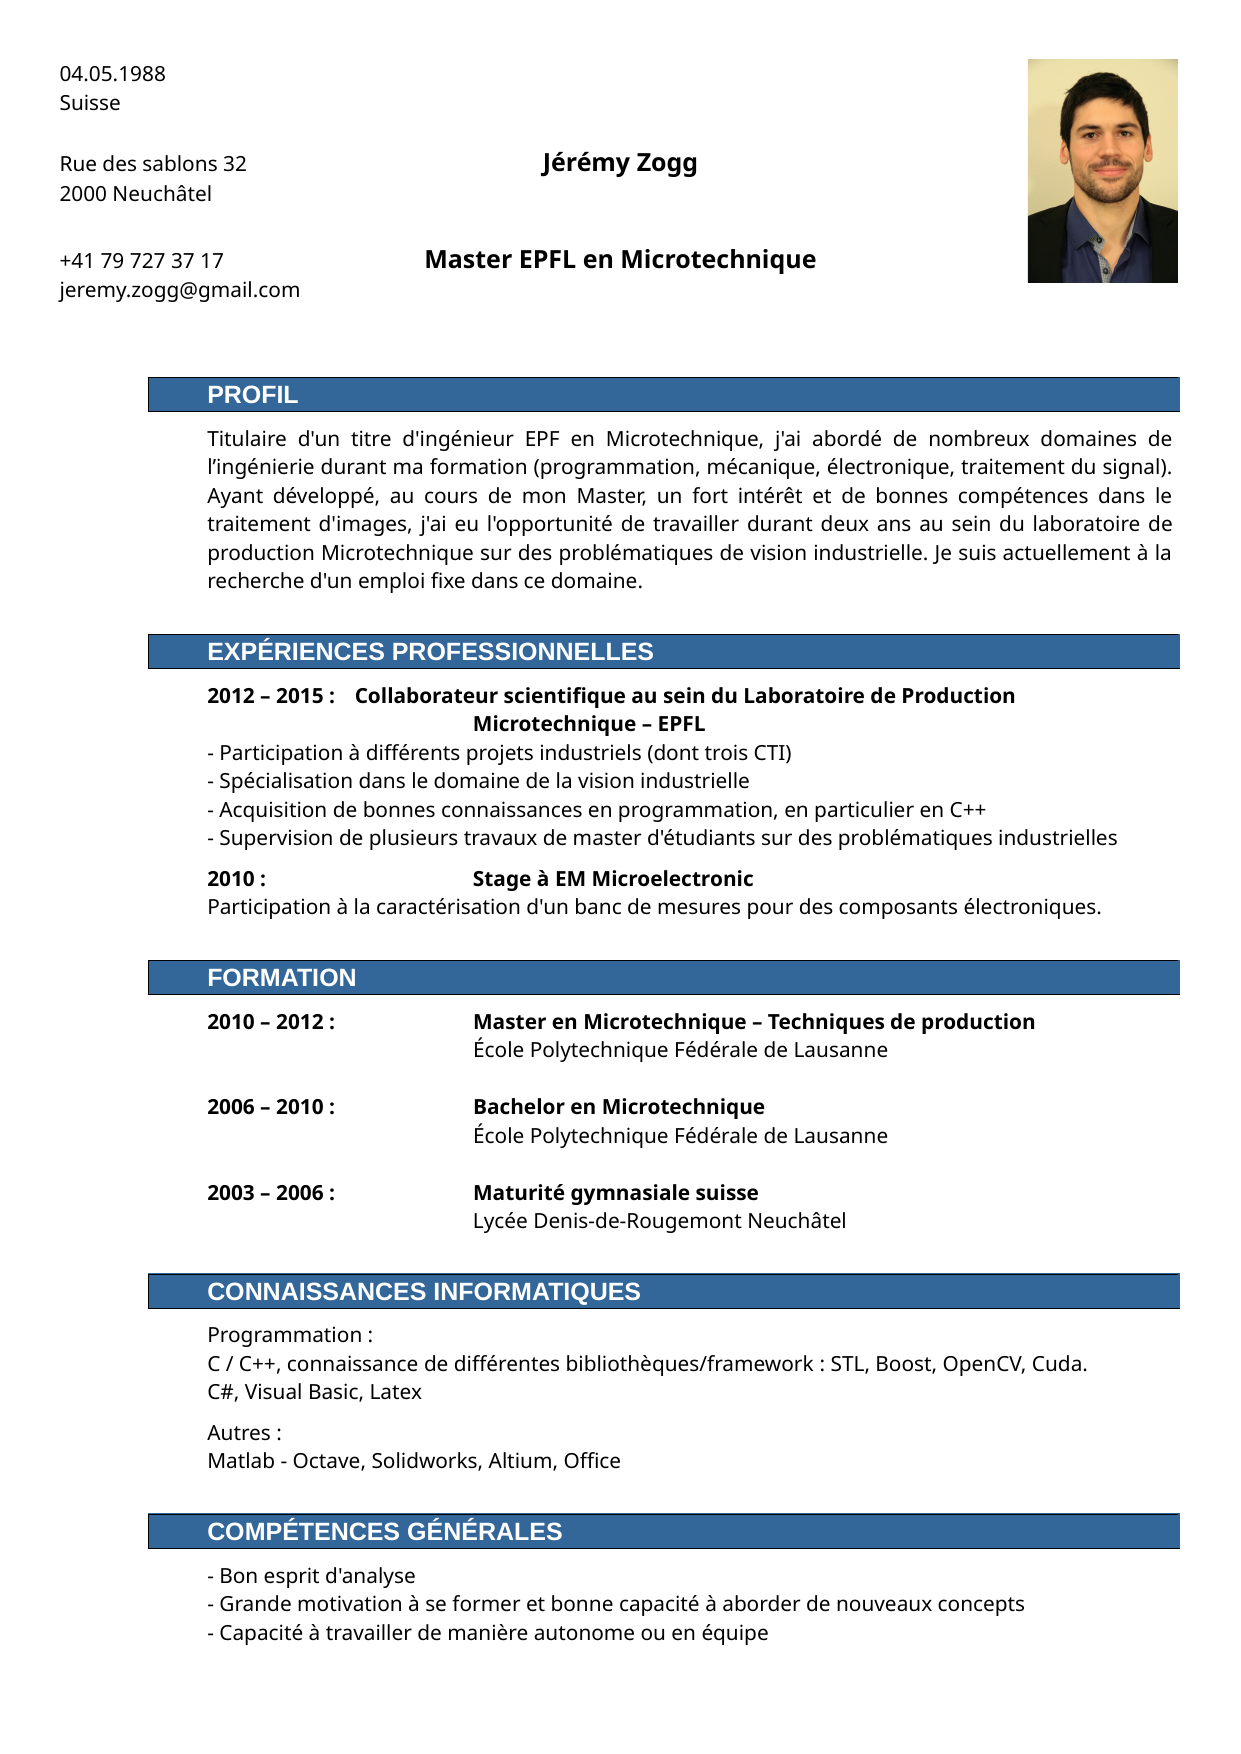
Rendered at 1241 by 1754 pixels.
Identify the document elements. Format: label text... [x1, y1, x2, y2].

text 2000 Neuchâtel [59, 179, 1027, 207]
text Titulaire d'un titre d'ingénieur EPF en Microtechnique, j'ai abordé de nombreux domaines de l’ingénierie durant ma formation (programmation, mécanique, électronique, traitement du signal). Ayant développé, au cours de mon Master, un fort intérêt et de bonnes compétences dans le traitement d'images, j'ai eu l'opportunité de travailler durant deux ans au sein du laboratoire de production Microtechnique sur des problématiques de vision industrielle. Je suis actuellement à la recherche d'un emploi fixe dans ce domaine. [207, 424, 1174, 595]
text - Supervision de plusieurs travaux de master d'étudiants sur des problématiques industrielles [207, 823, 1180, 852]
text FORMATION [149, 961, 1178, 994]
text - Acquisition de bonnes connaissances en programmation, en particulier en C++ [207, 795, 1180, 823]
text - Grande motivation à se former et bonne capacité à aborder de nouveaux concepts [207, 1589, 1180, 1618]
text C / C++, connaissance de différentes bibliothèques/framework : STL, Boost, OpenCV, Cuda. [207, 1349, 1180, 1377]
text Suisse [59, 88, 1027, 116]
text École Polytechnique Fédérale de Lausanne [207, 1035, 1180, 1064]
text +41 79 727 37 17 Master EPFL en Microtechnique [59, 241, 1027, 275]
text - Capacité à travailler de manière autonome ou en équipe [207, 1618, 1180, 1646]
text - Spécialisation dans le domaine de la vision industrielle [207, 766, 1180, 795]
text Lycée Denis-de-Rougemont Neuchâtel [207, 1206, 1180, 1234]
picture [1027, 59, 1178, 283]
text École Polytechnique Fédérale de Lausanne [207, 1121, 1180, 1149]
text - Bon esprit d'analyse [207, 1561, 1180, 1589]
text Rue des sablons 32 Jérémy Zogg [59, 145, 1027, 179]
text - Participation à différents projets industriels (dont trois CTI) [207, 738, 1180, 766]
text 2010 : Stage à EM Microelectronic [207, 864, 1180, 892]
text EXPÉRIENCES PROFESSIONNELLES [149, 635, 1178, 668]
text Participation à la caractérisation d'un banc de mesures pour des composants électroniques. [207, 892, 1180, 921]
text 2006 – 2010 : Bachelor en Microtechnique [207, 1092, 1180, 1121]
text PROFIL [149, 378, 1178, 411]
text jeremy.zogg@gmail.com [59, 275, 1180, 304]
text 2012 – 2015 : Collaborateur scientifique au sein du Laboratoire de Production Microtechnique – EPFL [207, 681, 1180, 738]
text 2003 – 2006 : Maturité gymnasiale suisse [207, 1178, 1180, 1206]
text COMPÉTENCES GÉNÉRALES [149, 1515, 1178, 1548]
text Matlab - Octave, Solidworks, Altium, Office [207, 1446, 1180, 1474]
text 04.05.1988 [59, 59, 1027, 88]
text Autres : [207, 1418, 1180, 1446]
text C#, Visual Basic, Latex [207, 1377, 1180, 1406]
text Programmation : [207, 1321, 1180, 1349]
text 2010 – 2012 : Master en Microtechnique – Techniques de production [207, 1007, 1180, 1035]
text CONNAISSANCES INFORMATIQUES [149, 1275, 1178, 1308]
